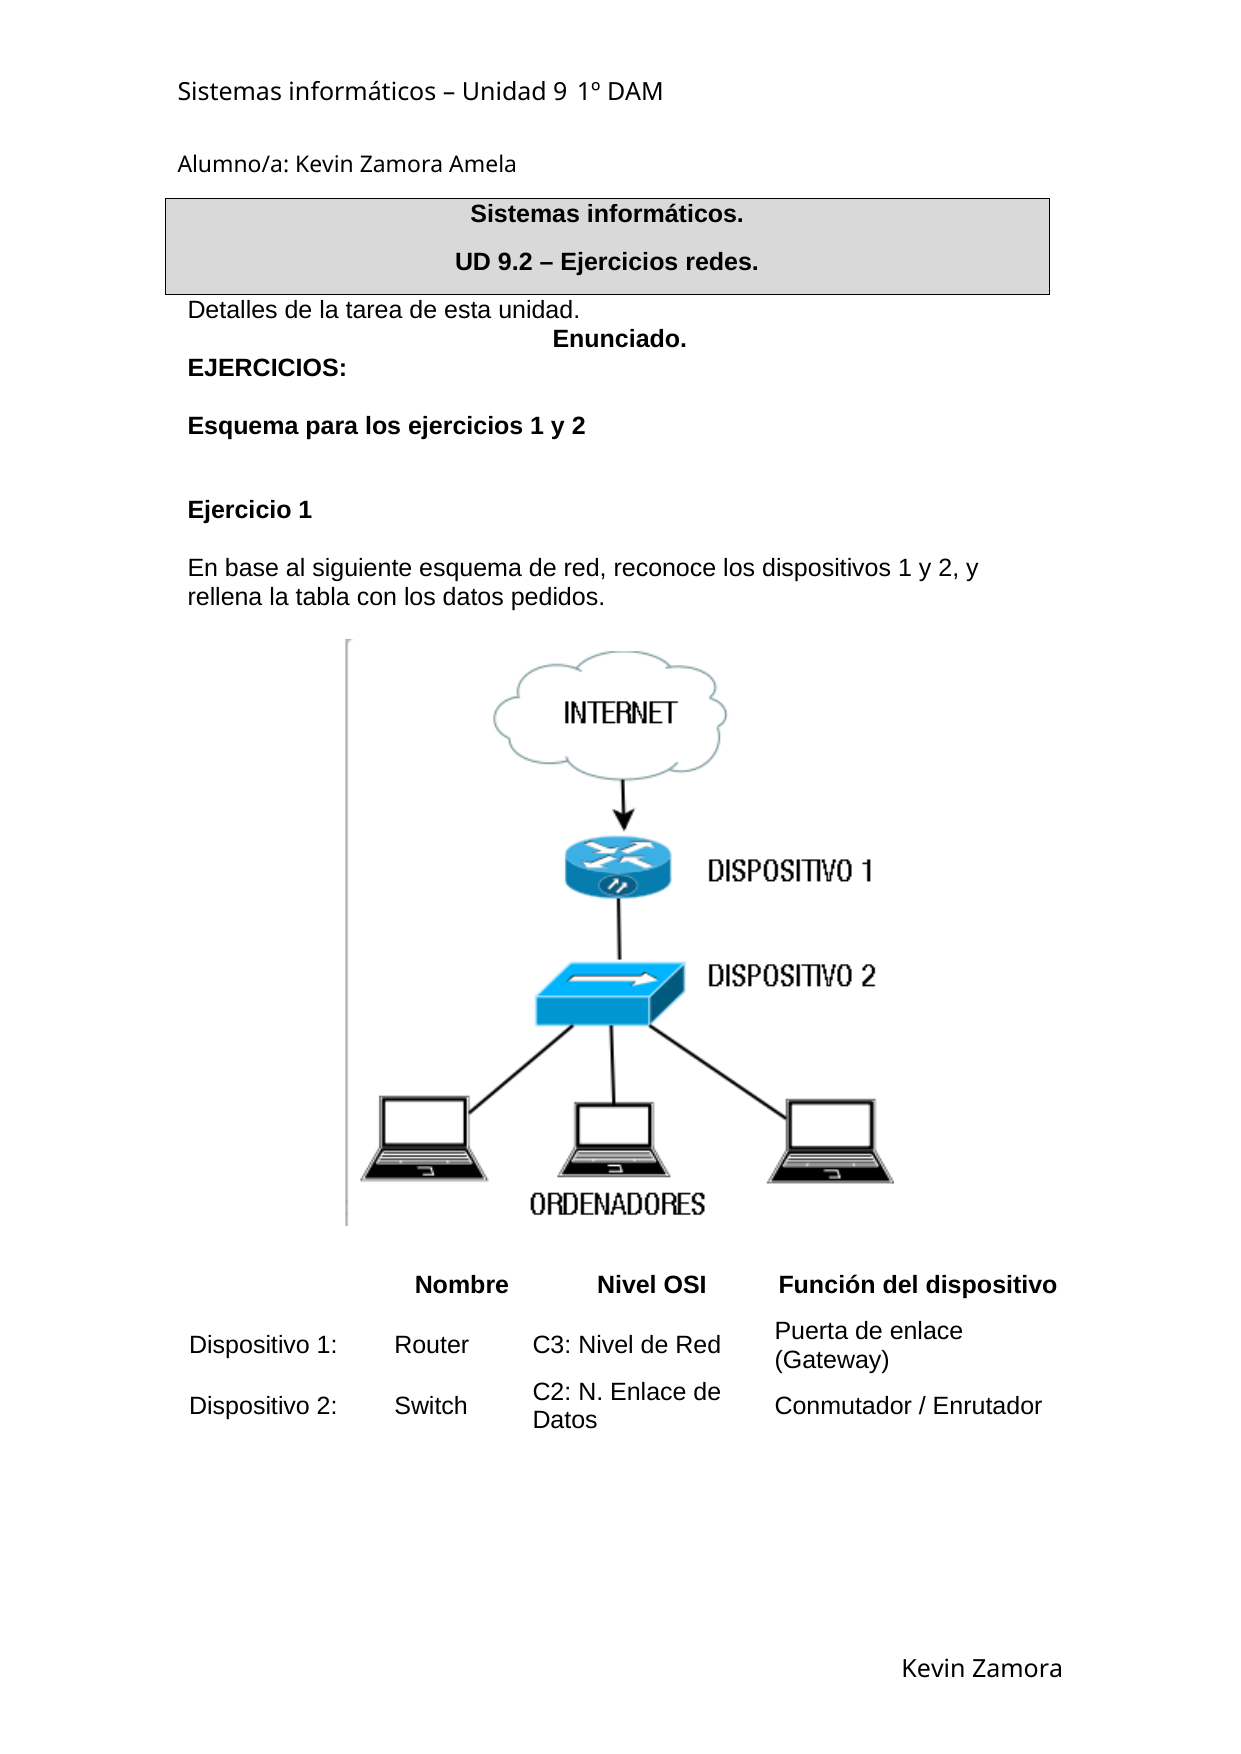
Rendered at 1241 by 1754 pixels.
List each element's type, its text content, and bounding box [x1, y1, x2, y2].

table_cell Detalles de la tarea de esta unidad. [177, 294, 1063, 324]
table_cell EJERCICIOS: Esquema para los ejercicios 1 y 2 Ejercicio 1 En base al siguiente esquema de red, reconoce los dispositivos 1 y 2, y rellena la tabla con los datos pedidos. Ejercicio 2 Con respecto al anterior esquema, contestar: ¿Qué topología de conexión tenemos en el esquema si tomamos como referencia el Dispositivo 2? En forma de arbol ¿Qué tipo de cable usarías para conectar los dispositivos y los ordenadores con el Dispositivo 2? Cable de pares trenzados ¿Qué conectores usarías y con qué estándar de conexión? Usaría el conector RJ-45 y, de forma teorica, aplicaría la terminación T568A, debido a que actualmente todxs trabajamos con velocidades de transmisión superiores a 100 Mbps; el código de colores de esta es: blanco-verde, verde, blanco-naranja, azul, blanco-azul, naranja, blanco-marrón, marrón. Por otro lado y de cara a una aplicación más práctica, aplicaría preferentemente la versión B de la misma norma (T568B) debido principalmente a que hace muchos años que conozco y recuerdo su código de colores: blanco-naranja, naranja, blanco-verde, azul, blanco-azul, verde, blanco-marrón, marrón. Ambos códigos de colores se pueden usar indistíntamente, siempre que se utilice el mismo código para ambos/as extremos/terminaciones. Ejercicio 3 Rellenar si se necesita cable directo o cruzado (desde el punto de vista teórico) para unir los 2 elementos indicados en cada fila: Ejercicio 4 Averiguar la dirección física (dirección MAC) y la dirección lógica (dirección IP) de tu tarjeta de red, en una máquina windows y en una maquina Linux. Los comandos a utilizar son: En Linux: ifconfig En Windows: ipconfig /all Ejecútalos en tu máquina anfitrión y en una virtual del sistema operativo contrario. Copiar y pegar ambas capturas, y rellenar: Observaciones: - Buscar en las capturas solo conexiones ethernet e inalámbricas. Aparecen conexiones distintas como lo (que es el loopback de la red) - Que aparezcan tarjeta ethernet y/o inalámbrica en tu sistema anfitrión, dependerá de las conexiones que tengas en tu PC. - En la máquina virtual tendrás una tarjeta ethernet que incorpora el propio VirtualBox. Host: Guest: Ejercicio 5 Dividir la dirección de red 200.200.10.0/24 en las siguientes subredes: 3 redes de 50 ordenadores. Calculamos el número de bits de host necesarios 2n − 2 ≥ H ( donde n es el número de bits y H es el número de host de la subred ) 26 – 2 = 62 ≥ 50 → n = 6 El resultado anterior indica que para la red de 50 hosts necesitamos al menos 6 bits y que habrá en total 62 hosts disponibles. Calculamos el número de bits de subred R = (32 – p) – n (Donde 32 es el número de bits de una dirección IP binaria, p es el prefijo de la red (en este ejemplo: 24) y n es el número de bits de la parte de host, calculados en el paso anterior.) R = (32 - 24) – 6 = 2 Eto significa que debemos tomar prestado 2 bits a la parte de host para obtener una subred de 62 hosts. Calculamos la nueva máscara de subred El nuevo prefijo de red se obtine sumándole R al prefijo original, por lo que el nuevo prefijo es: p = 24 + 2 = 26 Teniendo eso en cuenta la nueva máscara se obtiene de la siguiente manera 11111111.11111111.11111111.11000000 Los bits en verde respresentan la parte de red, los rojos la parte de subred y los bits azul a la parte de host convirtiendo a decimal la máscara anterior resulta: 255.255.255.192 Calcular el salto de red El salto de red es la diferencia entre dos direcciones de red consecutivas y se calcula como la diferencia de 256 y el último octeto no nulo de la máscara, en este caso tenemos que: S = 256 − 192 = 64 Este valor se utilizará en el siguiente paso para conocer la siguiente dirección de red Calcular los parámetros de la red La dirección de la primera subred siempre será igual a la dirección de red original por lo es: 200.200.10.0 La direción del primer host se obtiene sumando 1 a la dirección de red: 200.200.10.1 La dirección del último host se obtiene sumando a la dirección de red el número de host de la subred: 200.200.10.62 La dirección de broadcast se obtiene sumando 1 a la dirección del último host 200.200.10.63 La dirección de la siguiente subred se puede calcular bien sumando 1 a la dirección de broadcast o bien sumando a la dirección de red el salto de red: 200.200.10.64 El resumen de los parámetros de la subred se muestra en la siguiente tabla: Calculamos el resto de subredes El resto de subredes se calcula siguiendo los mismos pasos vistos anteriormente, por ejemplo para la segunda subred La dirección de red se obtiene de la subred anterior: 200.200.10.64 A partir de aquí se sigues los mismos pasos Se calcula el número de bits de la parte de host 26 − 2 = 62 ≥ 50 ⟹ n = 6 Calculamos el número de bits de subred R = (32 − 24) − 6 = 2 Calculamos la nueva máscara p = 24 + 2 = 26 255.255.255.192 Por último calculamos el salto de red S = 256 − 192 = 64 El resto de parámetros se calculan exactamente igual a como ya se izo en el punto 5 4 redes de 12 ordenadores. Para cada subred, especificar: Pasos privios: Para determinar el número de bits de la parte de host se usa la fórmula 2 n − 2 ≥ H donde n es el número de bits y H es el número de host de la subred, en este caso: 2 4 − 2 = 14 ≥ 12 ⟹ n = 4 El resultado anterior indica que para la red de 12 hosts necesitamos al menos 4 bits y que habrá en total 14 hosts disponibles Para calcular el número de bits de la subred podemos utilizar la siguiente expresión R = (32 − p) − n Donde 32 es el número de bits de una dirección IP binaria, p es el prefijo de la red en nuestro ejemplo 24 y n es el número de bits de la parte de host calculado en el paso anterior. Teniendo eso en cuenta resulta: R = (32 − 24) − 4 = 4 Esto significa que debemos tomar prestado 4 bits a la parte de host para obtener una subred de 14 hosts El nuevo prefijo de red se obtine sumándole R al prefijo original, por lo que el nuevo prefijo es: p = 24 + 4 = 28 Teniendo eso en cuenta la nueva máscara se obtiene de la siguiente manera 11111111.11111111.11111111.11110000 Los bits en verde respresentan la parte de red, los rojos la parte de subred y los bits azul a la parte de host convirtiendo a decimal la máscara anterior resulta 255.255.255.240 El salto de red es la diferencia entre dos direcciones de red consecutivas y se calcula como la diferencia de 256 y el último octeto no nulo de la máscara, en este caso tenemos que: S = 256 − 240 = 16 Este valor se utilizará en el siguiente paso para conocer la siguiente dirección de red Resolución del ejercicio: La dirección de la primera subred siempre será igual a la dirección de red original por lo es: 200.200.10.0 La direción del primer host se obtiene sumando 1 a la dirección de red: 200.200.10.1 La dirección del último host se obtiene sumando a la dirección de red el número de host de la subred: 200.200.10.14 La dirección de broadcast se obtiene sumando 1 a la dirección del último host 200.200.10.15 La dirección de la siguiente subred se puede calcular bien sumando 1 a la dirección de broadcast o bien sumando a la dirección de red el salto de red: 200.200.10.16 Dirección de red y dirección de broadcast Dirección del primer equipo y último equipo Máscara de red Los datos requeridos en las lineas anteriores, o casi todos, varian según la subred de la que se trate y por ende, se adjunta una tabla explicativa con todas las direcciones requeridas. Especificar, ¿cuántas direcciones se pierden en total en la red? 254 hosts disponibles - 56 direcciones requeridas (hosts) = 198 direcciones perdidas Ejercicio 6 Queremos crear varias subredes de 2000 PC. Partiendo de la red dirección de red 150.200.0.0, responder: ¿A qué clase pertenece esta red? ¿Cuál es el máximo número de subredes con 2000 PC que se pueden crear? 32 subredes ¿Cuántos PC exactamente puede haber en cada subred? 254 hosts Como son muchas subredes, especificar de las 4 primeras subredes: Dirección de red y broadcast Dirección de primer y último equipo Máscara de red Resultados: [177, 353, 1063, 1602]
table_cell C3: Nivel de Red [531, 1315, 773, 1375]
text Alumno/a: Kevin Zamora Amela [177, 148, 1063, 179]
table_cell Switch [393, 1375, 531, 1436]
table_header Sistemas informáticos. UD 9.2 – Ejercicios redes. [166, 199, 1049, 294]
table_cell [165, 324, 177, 353]
table_header [187, 1255, 393, 1314]
table_cell C2: N. Enlace de Datos [531, 1375, 773, 1436]
table_header Nivel OSI [531, 1255, 773, 1314]
table_cell [165, 353, 177, 1602]
table_cell Dispositivo 2: [187, 1375, 393, 1436]
table_header Función del dispositivo [773, 1255, 1063, 1314]
table_cell Dispositivo 1: [187, 1315, 393, 1375]
table_cell Conmutador / Enrutador [773, 1375, 1063, 1436]
table_cell Router [393, 1315, 531, 1375]
table_cell [165, 295, 177, 324]
table_cell Enunciado. [177, 324, 1063, 353]
table_header [1050, 198, 1063, 294]
picture [345, 639, 894, 1226]
table_cell Puerta de enlace (Gateway) [773, 1315, 1063, 1375]
table_header Nombre [393, 1255, 531, 1314]
